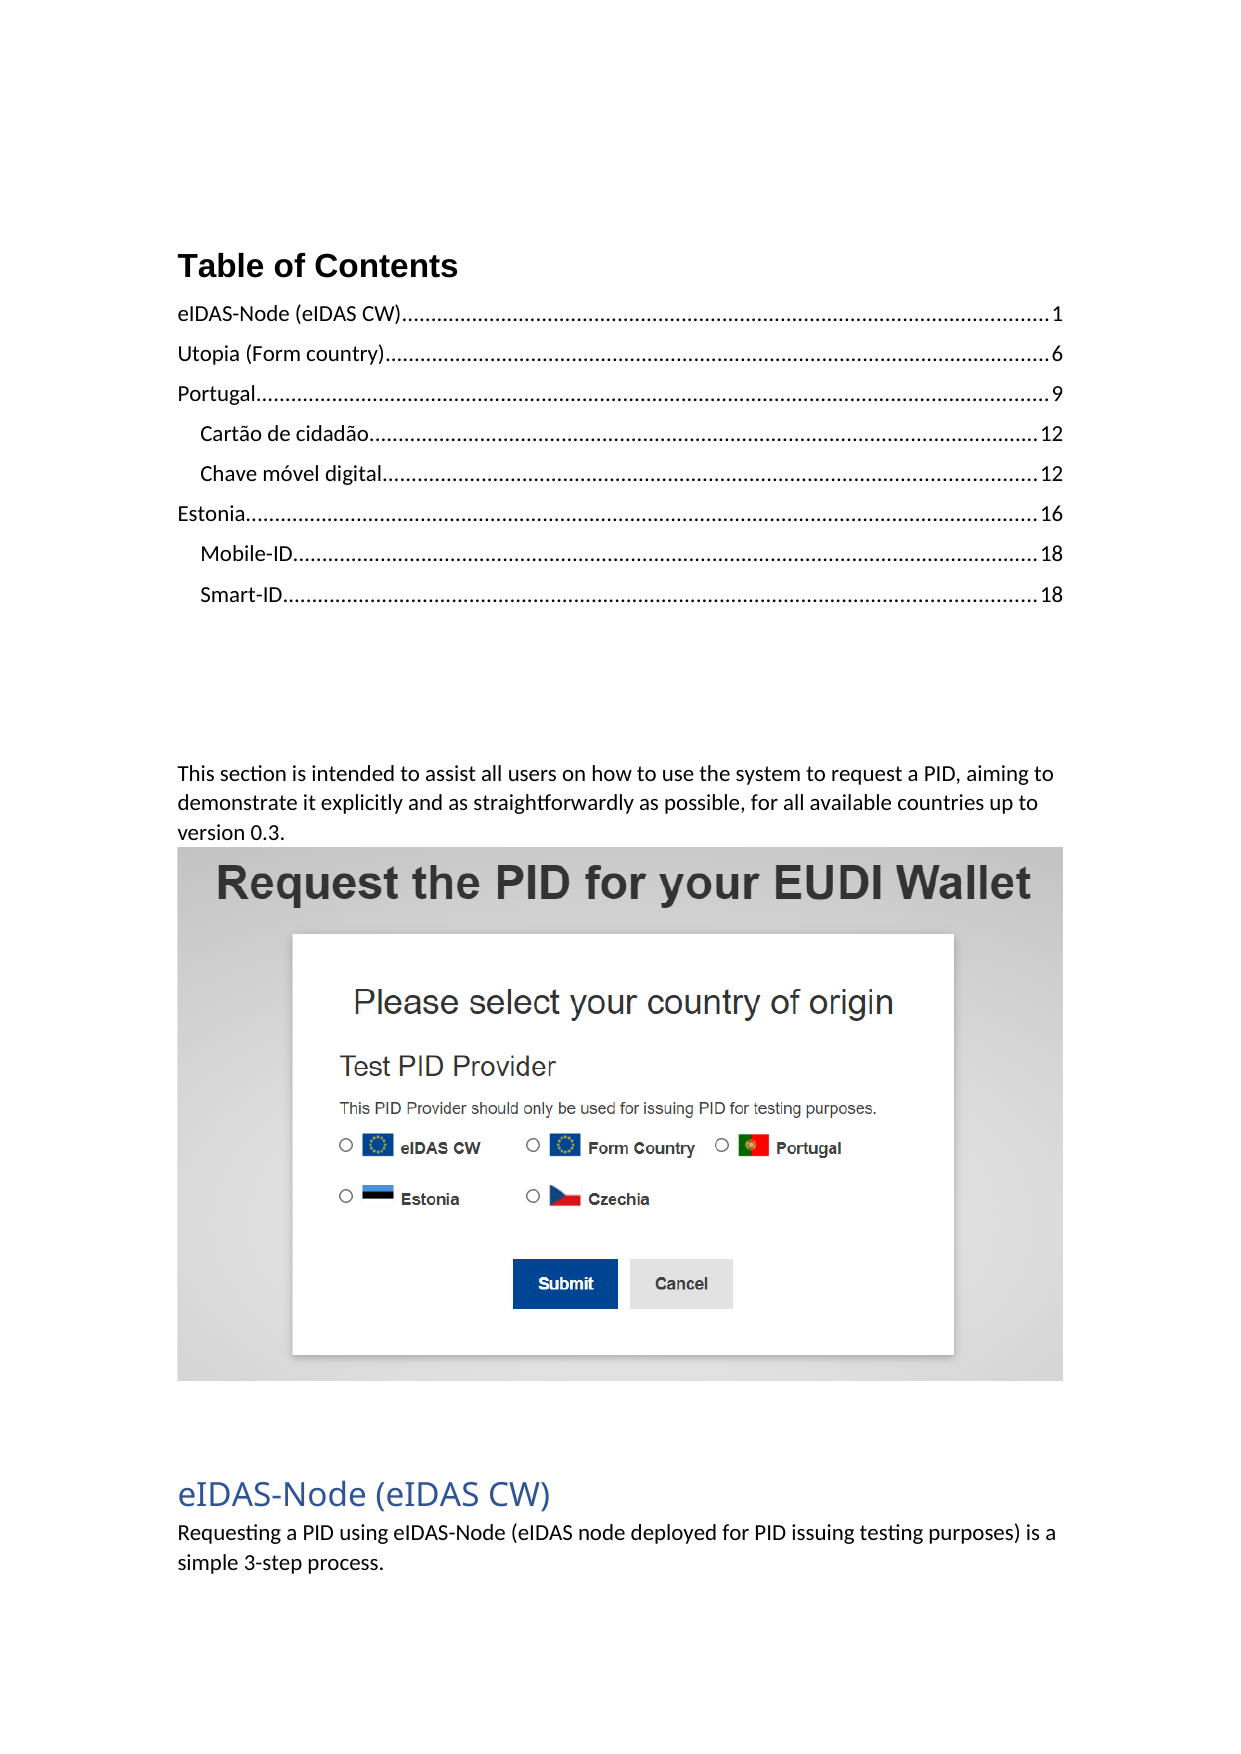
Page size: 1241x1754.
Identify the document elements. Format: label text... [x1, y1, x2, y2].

text Smart-ID 18 [200, 580, 1063, 608]
text Utopia (Form country) 6 [177, 339, 1063, 367]
text eIDAS-Node (eIDAS CW) 1 [177, 299, 1063, 327]
text Requesting a PID using eIDAS-Node (eIDAS node deployed for PID issuing testing purposes) is a simple 3-step process. [177, 1518, 1063, 1576]
text Mobile-ID 18 [200, 539, 1063, 568]
picture [177, 847, 1063, 1381]
subtitle eIDAS-Node (eIDAS CW) [177, 1470, 1063, 1516]
text Portugal 9 [177, 379, 1063, 407]
text Cartão de cidadão 12 [200, 419, 1063, 447]
text Chave móvel digital 12 [200, 459, 1063, 487]
subtitle Table of Contents [177, 246, 1063, 284]
text This section is intended to assist all users on how to use the system to request a PID, aiming to demonstrate it explicitly and as straightforwardly as possible, for all available countries up to version 0.3. [177, 759, 1063, 847]
text Estonia 16 [177, 499, 1063, 527]
